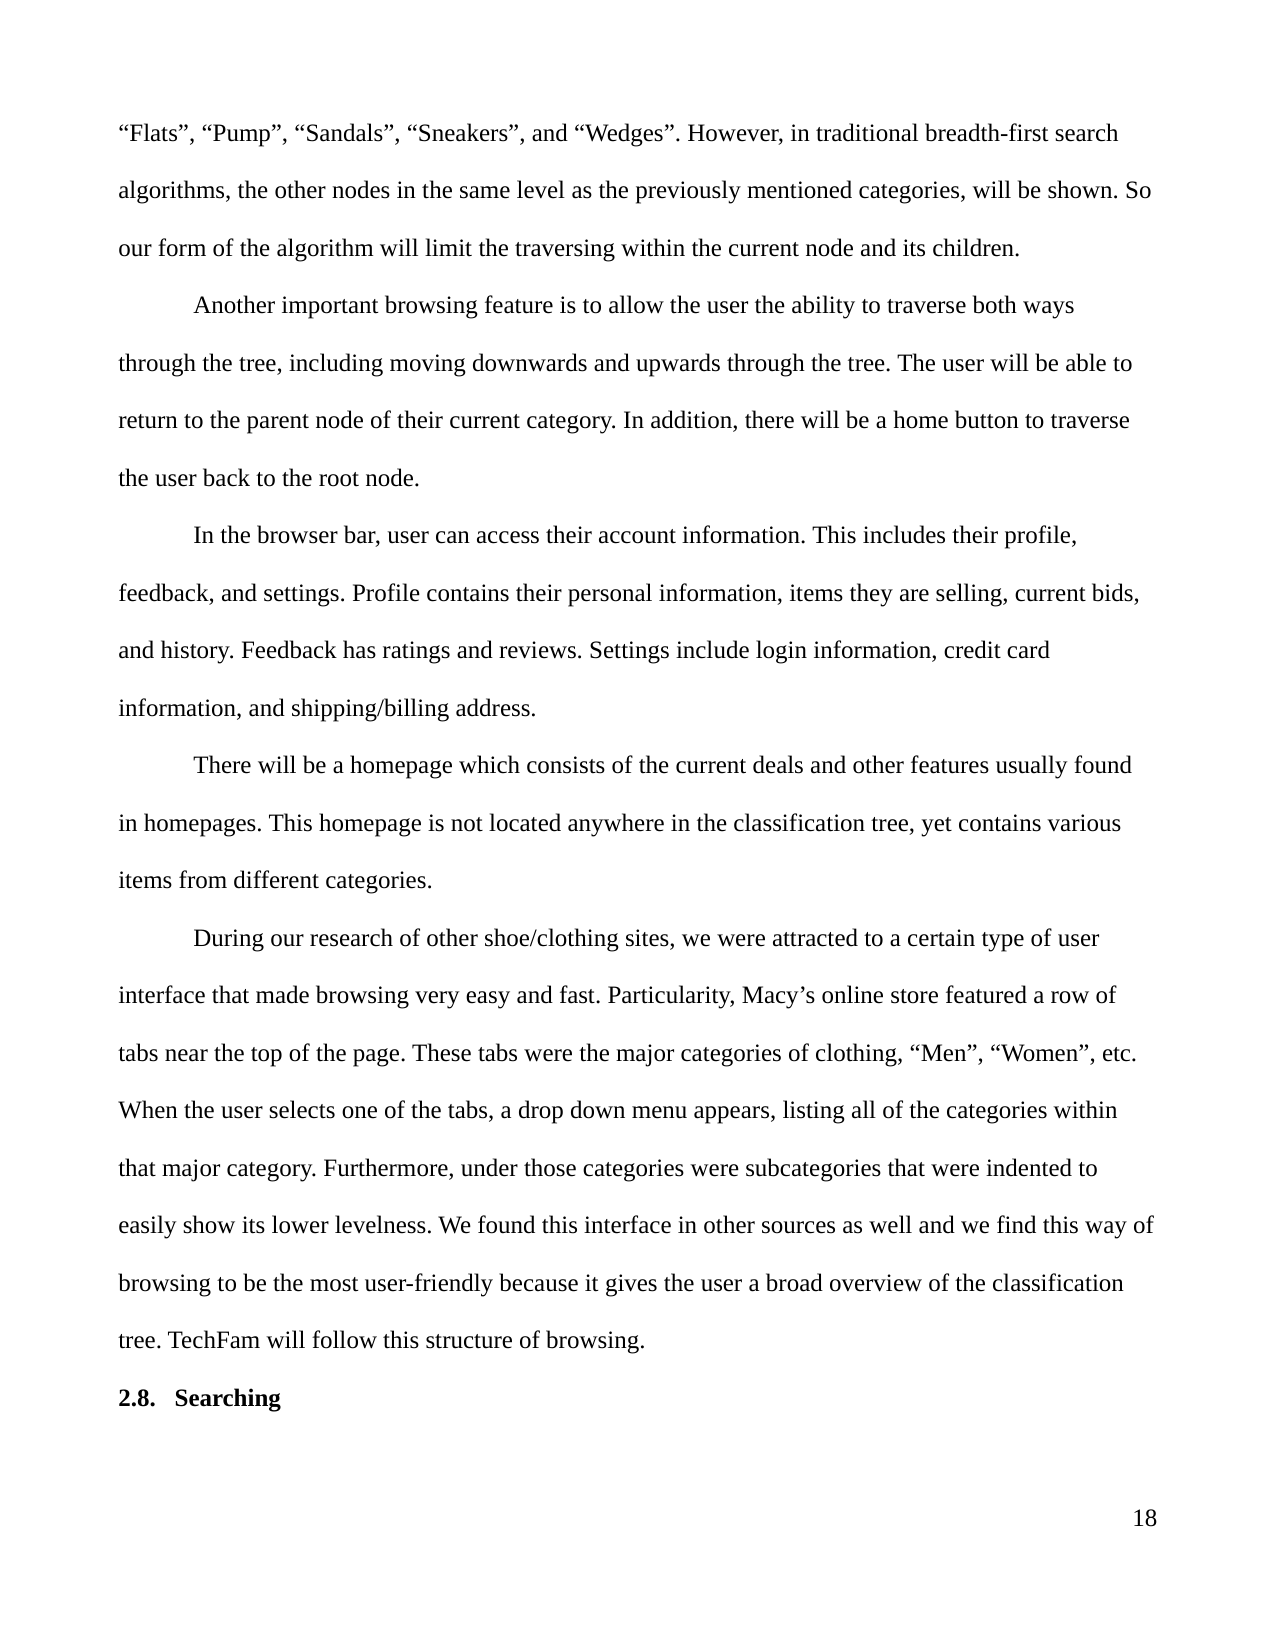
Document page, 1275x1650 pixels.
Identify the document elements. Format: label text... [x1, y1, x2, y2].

text During our research of other shoe/clothing sites, we were attracted to a certain type of user interface that made browsing very easy and fast. Particularity, Macy’s online store featured a row of tabs near the top of the page. These tabs were the major categories of clothing, “Men”, “Women”, etc. When the user selects one of the tabs, a drop down menu appears, listing all of the categories within that major category. Furthermore, under those categories were subcategories that were indented to easily show its lower levelness. We found this interface in other sources as well and we find this way of browsing to be the most user-friendly because it gives the user a broad overview of the classification tree. TechFam will follow this structure of browsing. [118, 923, 1157, 1354]
text “Flats”, “Pump”, “Sandals”, “Sneakers”, and “Wedges”. However, in traditional breadth-first search algorithms, the other nodes in the same level as the previously mentioned categories, will be shown. So our form of the algorithm will limit the traversing within the current node and its children. [118, 118, 1157, 262]
subtitle Searching [118, 1383, 1157, 1412]
text In the browser bar, user can access their account information. This includes their profile, feedback, and settings. Profile contains their personal information, items they are selling, current bids, and history. Feedback has ratings and reviews. Settings include login information, credit card information, and shipping/billing address. [118, 521, 1157, 722]
text There will be a homepage which consists of the current deals and other features usually found in homepages. This homepage is not located anywhere in the classification tree, yet contains various items from different categories. [118, 751, 1157, 894]
text Another important browsing feature is to allow the user the ability to traverse both ways through the tree, including moving downwards and upwards through the tree. The user will be able to return to the parent node of their current category. In addition, there will be a home button to traverse the user back to the root node. [118, 291, 1157, 492]
